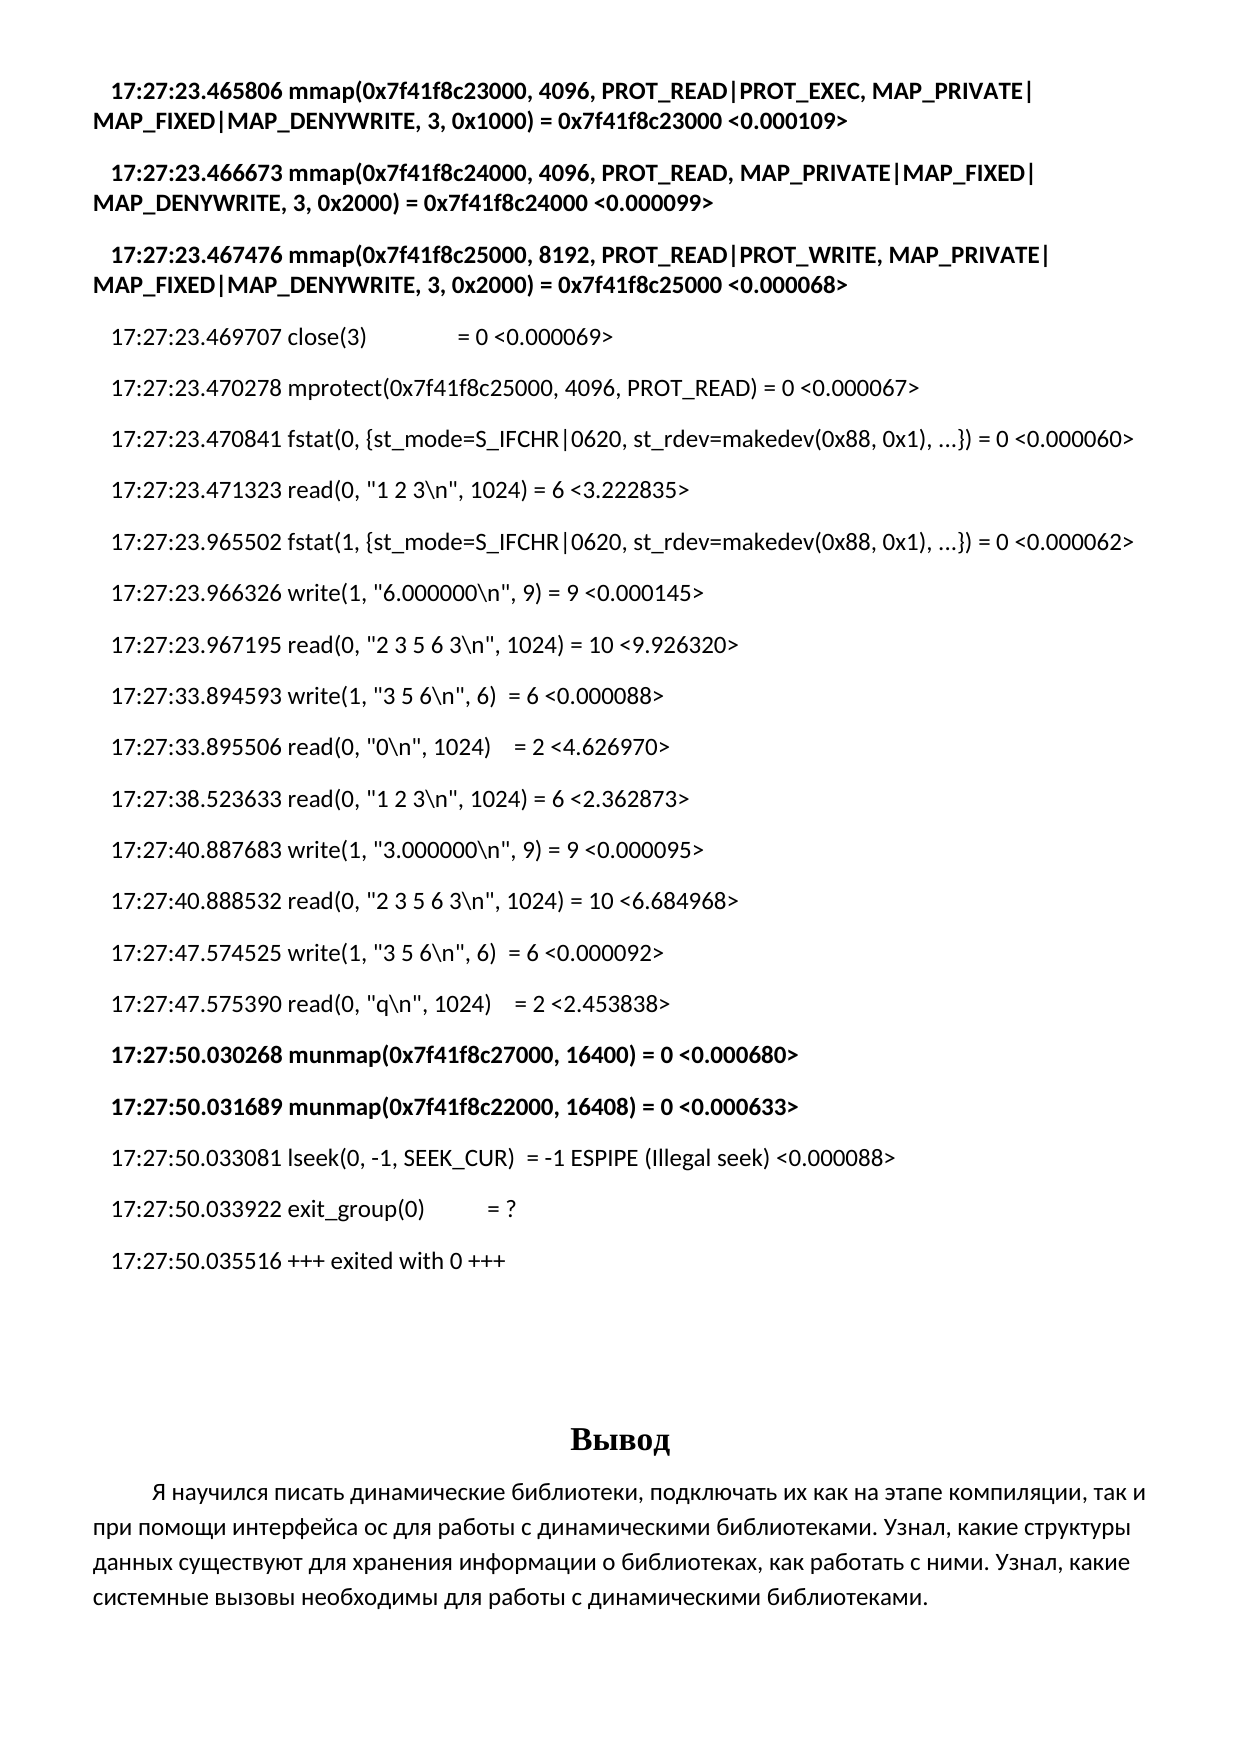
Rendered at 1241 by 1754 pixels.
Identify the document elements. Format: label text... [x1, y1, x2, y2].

text 17:27:23.465806 mmap(0x7f41f8c23000, 4096, PROT_READ|PROT_EXEC, MAP_PRIVATE|MAP_FIXED|MAP_DENYWRITE, 3, 0x1000) = 0x7f41f8c23000 <0.000109> [93, 75, 1147, 136]
text 17:27:40.887683 write(1, "3.000000\n", 9) = 9 <0.000095> [93, 834, 1147, 865]
text 17:27:40.888532 read(0, "2 3 5 6 3\n", 1024) = 10 <6.684968> [93, 886, 1147, 916]
text 17:27:23.466673 mmap(0x7f41f8c24000, 4096, PROT_READ, MAP_PRIVATE|MAP_FIXED|MAP_DENYWRITE, 3, 0x2000) = 0x7f41f8c24000 <0.000099> [93, 157, 1147, 218]
text 17:27:50.033081 lseek(0, -1, SEEK_CUR) = -1 ESPIPE (Illegal seek) <0.000088> [93, 1142, 1147, 1173]
text 17:27:23.467476 mmap(0x7f41f8c25000, 8192, PROT_READ|PROT_WRITE, MAP_PRIVATE|MAP_FIXED|MAP_DENYWRITE, 3, 0x2000) = 0x7f41f8c25000 <0.000068> [93, 239, 1147, 300]
text 17:27:50.030268 munmap(0x7f41f8c27000, 16400) = 0 <0.000680> [93, 1039, 1147, 1070]
text 17:27:23.967195 read(0, "2 3 5 6 3\n", 1024) = 10 <9.926320> [93, 629, 1147, 659]
text 17:27:23.470841 fstat(0, {st_mode=S_IFCHR|0620, st_rdev=makedev(0x88, 0x1), ...}) = 0 <0.000060> [93, 423, 1147, 454]
text 17:27:33.894593 write(1, "3 5 6\n", 6) = 6 <0.000088> [93, 680, 1147, 711]
text Вывод [93, 1419, 1147, 1458]
text 17:27:50.033922 exit_group(0) = ? [93, 1194, 1147, 1224]
text 17:27:23.966326 write(1, "6.000000\n", 9) = 9 <0.000145> [93, 577, 1147, 608]
text 17:27:47.575390 read(0, "q\n", 1024) = 2 <2.453838> [93, 988, 1147, 1019]
text 17:27:33.895506 read(0, "0\n", 1024) = 2 <4.626970> [93, 731, 1147, 762]
text 17:27:50.035516 +++ exited with 0 +++ [93, 1245, 1147, 1276]
text 17:27:23.965502 fstat(1, {st_mode=S_IFCHR|0620, st_rdev=makedev(0x88, 0x1), ...}) = 0 <0.000062> [93, 526, 1147, 557]
text 17:27:50.031689 munmap(0x7f41f8c22000, 16408) = 0 <0.000633> [93, 1091, 1147, 1121]
text Я научился писать динамические библиотеки, подключать их как на этапе компиляции, так и при помощи интерфейса ос для работы с динамическими библиотеками. Узнал, какие структуры данных существуют для хранения информации о библиотеках, как работать с ними. Узнал, какие системные вызовы необходимы для работы с динамическими библиотеками. [93, 1476, 1147, 1612]
text 17:27:23.471323 read(0, "1 2 3\n", 1024) = 6 <3.222835> [93, 475, 1147, 505]
text 17:27:47.574525 write(1, "3 5 6\n", 6) = 6 <0.000092> [93, 937, 1147, 967]
text 17:27:23.469707 close(3) = 0 <0.000069> [93, 321, 1147, 351]
text 17:27:23.470278 mprotect(0x7f41f8c25000, 4096, PROT_READ) = 0 <0.000067> [93, 372, 1147, 402]
text 17:27:38.523633 read(0, "1 2 3\n", 1024) = 6 <2.362873> [93, 783, 1147, 813]
